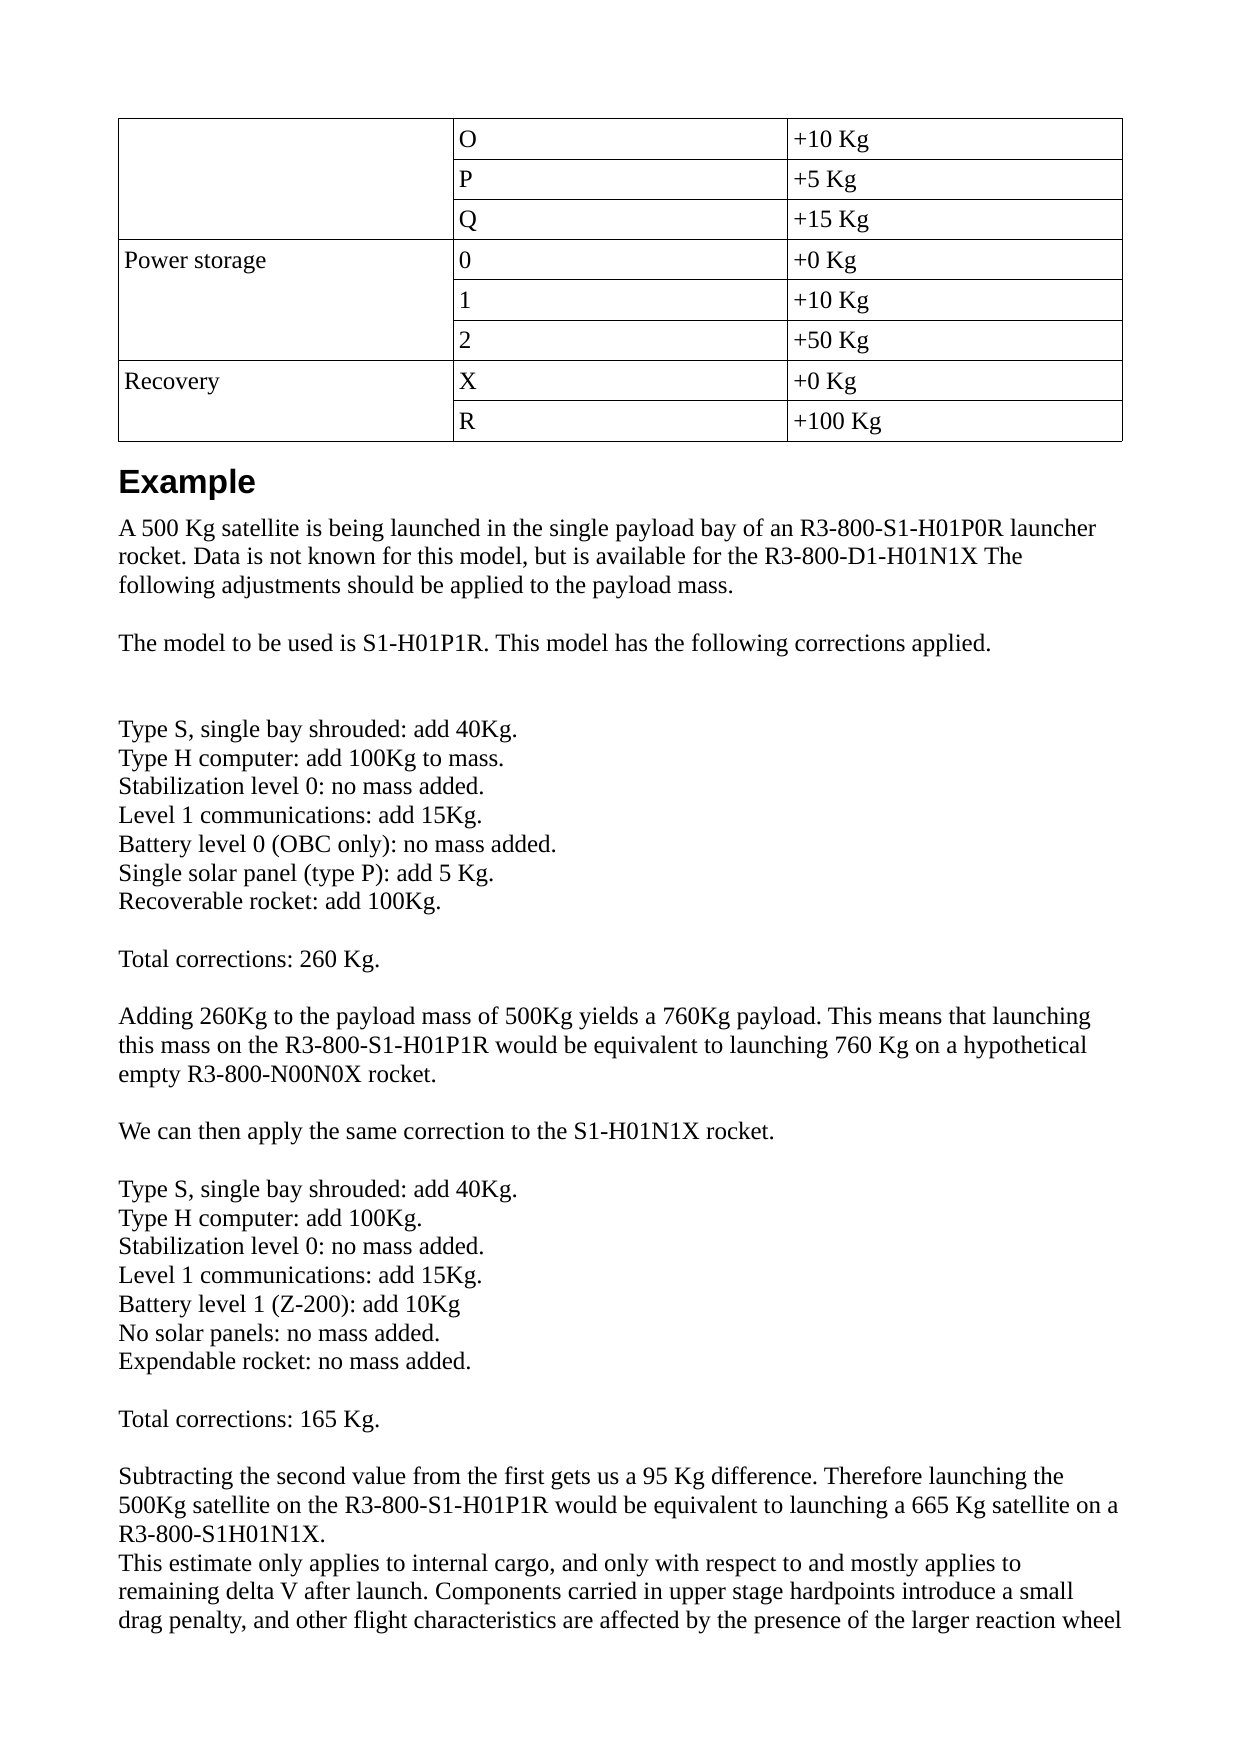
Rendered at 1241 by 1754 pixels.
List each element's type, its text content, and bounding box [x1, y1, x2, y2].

table_cell 2 [454, 321, 787, 360]
text A 500 Kg satellite is being launched in the single payload bay of an R3-800-S1-H01P0R launcher rocket. Data is not known for this model, but is available for the R3-800-D1-H01N1X The following adjustments should be applied to the payload mass. [118, 513, 1122, 599]
subtitle Example [118, 462, 1122, 500]
text Type S, single bay shrouded: add 40Kg. [118, 1174, 1122, 1203]
table_cell O [454, 119, 787, 158]
text Subtracting the second value from the first gets us a 95 Kg difference. Therefore launching the 500Kg satellite on the R3-800-S1-H01P1R would be equivalent to launching a 665 Kg satellite on a R3-800-S1H01N1X. [118, 1461, 1122, 1548]
table_cell Recovery [119, 361, 453, 441]
table_cell Q [454, 200, 787, 239]
table_cell +15 Kg [788, 200, 1122, 239]
table_cell +5 Kg [788, 160, 1122, 199]
text Recoverable rocket: add 100Kg. [118, 886, 1122, 915]
text Type H computer: add 100Kg. [118, 1203, 1122, 1231]
table_cell +100 Kg [788, 401, 1122, 441]
text Level 1 communications: add 15Kg. [118, 800, 1122, 829]
text Total corrections: 260 Kg. [118, 944, 1122, 973]
table_cell 0 [454, 240, 787, 279]
table_cell +10 Kg [788, 280, 1122, 320]
text Type S, single bay shrouded: add 40Kg. [118, 714, 1122, 743]
text Adding 260Kg to the payload mass of 500Kg yields a 760Kg payload. This means that launching this mass on the R3-800-S1-H01P1R would be equivalent to launching 760 Kg on a hypothetical empty R3-800-N00N0X rocket. [118, 1001, 1122, 1088]
text Stabilization level 0: no mass added. [118, 1231, 1122, 1260]
text Single solar panel (type P): add 5 Kg. [118, 858, 1122, 886]
text Battery level 1 (Z-200): add 10Kg [118, 1289, 1122, 1318]
table_cell +0 Kg [788, 240, 1122, 279]
text Battery level 0 (OBC only): no mass added. [118, 829, 1122, 858]
table_cell Power storage [119, 240, 453, 360]
text Total corrections: 165 Kg. [118, 1404, 1122, 1433]
text Expendable rocket: no mass added. [118, 1346, 1122, 1375]
table_cell +10 Kg [788, 119, 1122, 158]
table_cell 1 [454, 280, 787, 320]
table_cell +50 Kg [788, 321, 1122, 360]
text Type H computer: add 100Kg to mass. [118, 743, 1122, 771]
text This estimate only applies to internal cargo, and only with respect to and mostly applies to remaining delta V after launch. Components carried in upper stage hardpoints introduce a small drag penalty, and other flight characteristics are affected by the presence of the larger reaction wheel [118, 1548, 1122, 1634]
text The model to be used is S1-H01P1R. This model has the following corrections applied. [118, 628, 1122, 656]
table_cell R [454, 401, 787, 441]
table_cell +0 Kg [788, 361, 1122, 400]
table_cell X [454, 361, 787, 400]
text We can then apply the same correction to the S1-H01N1X rocket. [118, 1116, 1122, 1145]
table_cell P [454, 160, 787, 199]
text Stabilization level 0: no mass added. [118, 771, 1122, 800]
text Level 1 communications: add 15Kg. [118, 1260, 1122, 1289]
text No solar panels: no mass added. [118, 1318, 1122, 1346]
table_cell [119, 119, 453, 239]
